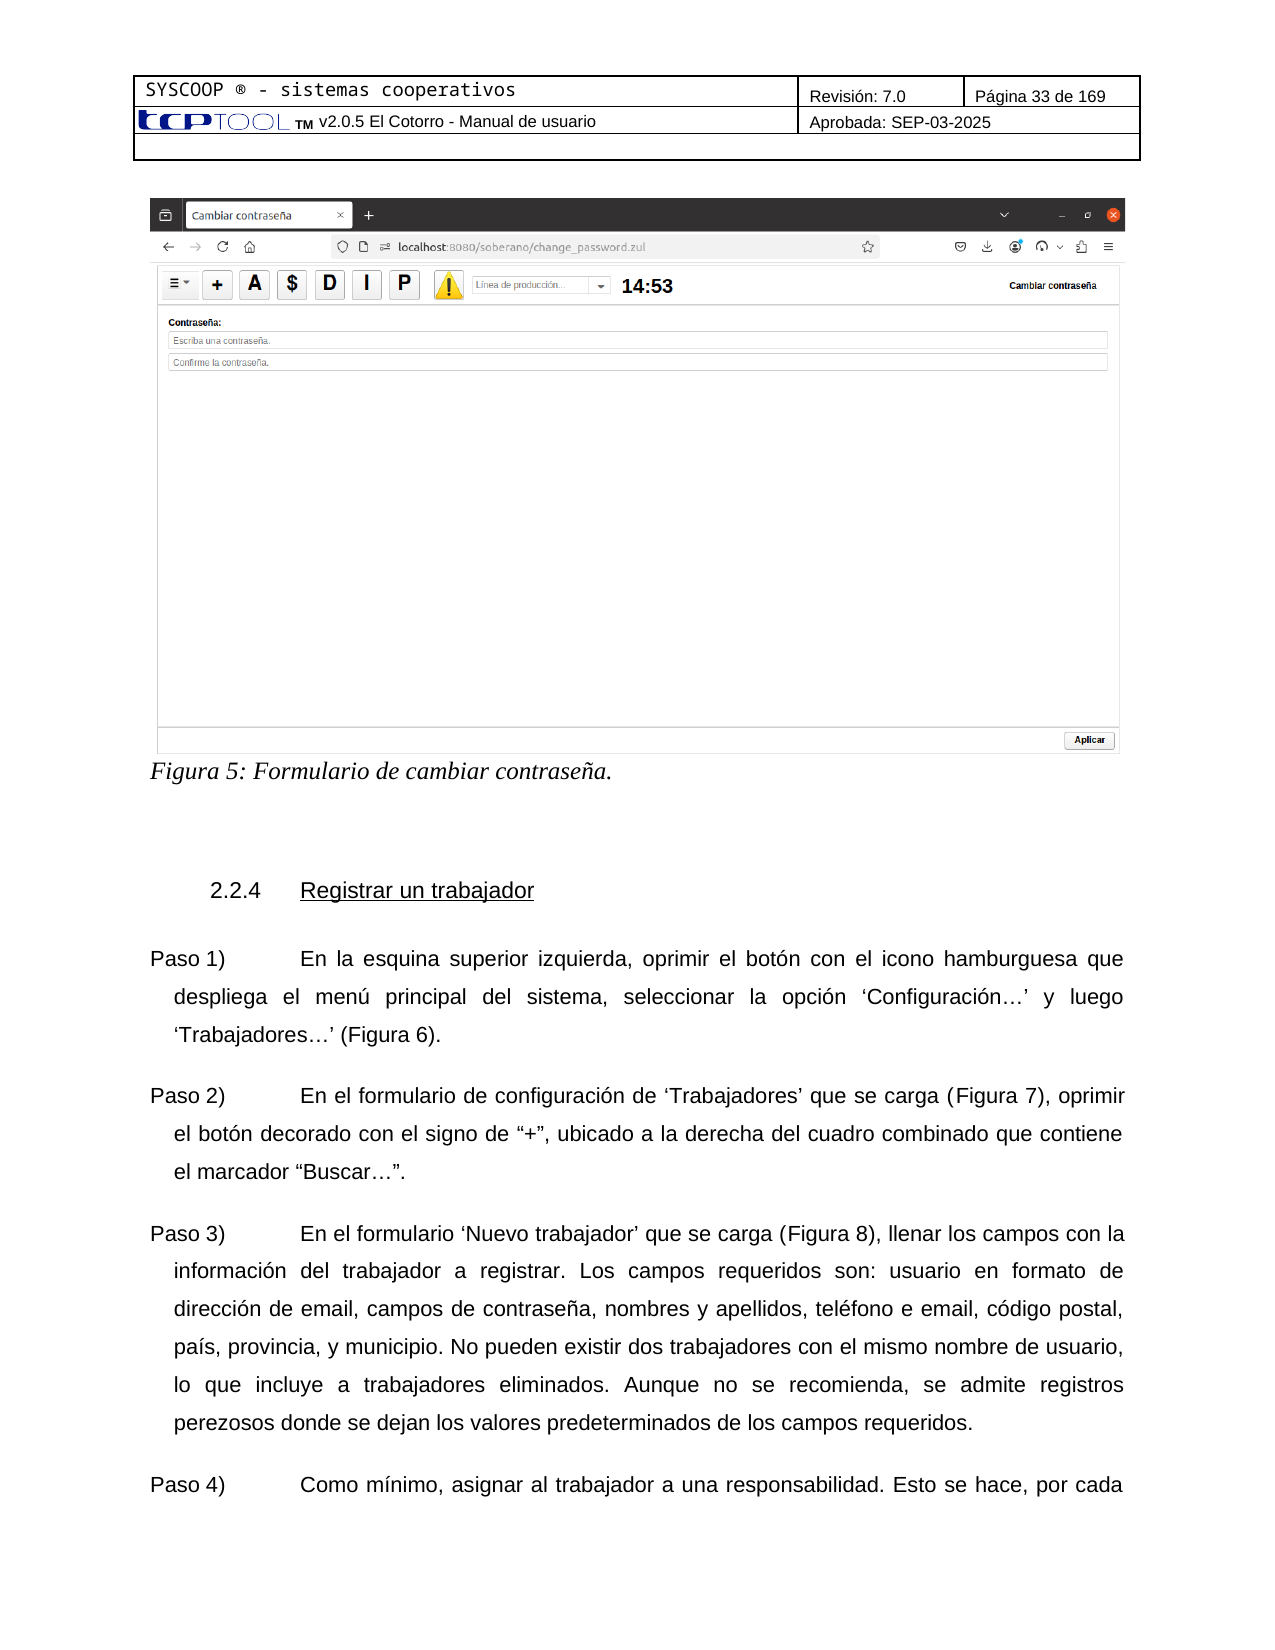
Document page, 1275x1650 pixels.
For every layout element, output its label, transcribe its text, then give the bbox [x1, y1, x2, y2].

text Figura 5: Formulario de cambiar contraseña. [150, 757, 1125, 785]
list En el formulario de configuración de ‘Trabajadores’ que se carga (Figura 7), oprimir el botón decorado con el signo de “+”, ubicado a la derecha del cuadro combinado que contiene el marcador “Buscar…”. [150, 1083, 1125, 1184]
list Como mínimo, asignar al trabajador a una responsabilidad. Esto se hace, por cada [150, 1471, 1125, 1497]
subtitle Registrar un trabajador [210, 877, 1125, 904]
picture [138, 110, 290, 130]
picture [150, 198, 1125, 757]
list En la esquina superior izquierda, oprimir el botón con el icono hamburguesa que despliega el menú principal del sistema, seleccionar la opción ‘Configuración…’ y luego ‘Trabajadores…’ (Figura 6). [150, 946, 1125, 1047]
list En el formulario ‘Nuevo trabajador’ que se carga (Figura 8), llenar los campos con la información del trabajador a registrar. Los campos requeridos son: usuario en formato de dirección de email, campos de contraseña, nombres y apellidos, teléfono e email, código postal, país, provincia, y municipio. No pueden existir dos trabajadores con el mismo nombre de usuario, lo que incluye a trabajadores eliminados. Aunque no se recomienda, se admite registros perezosos donde se dejan los valores predeterminados de los campos requeridos. [150, 1221, 1125, 1435]
